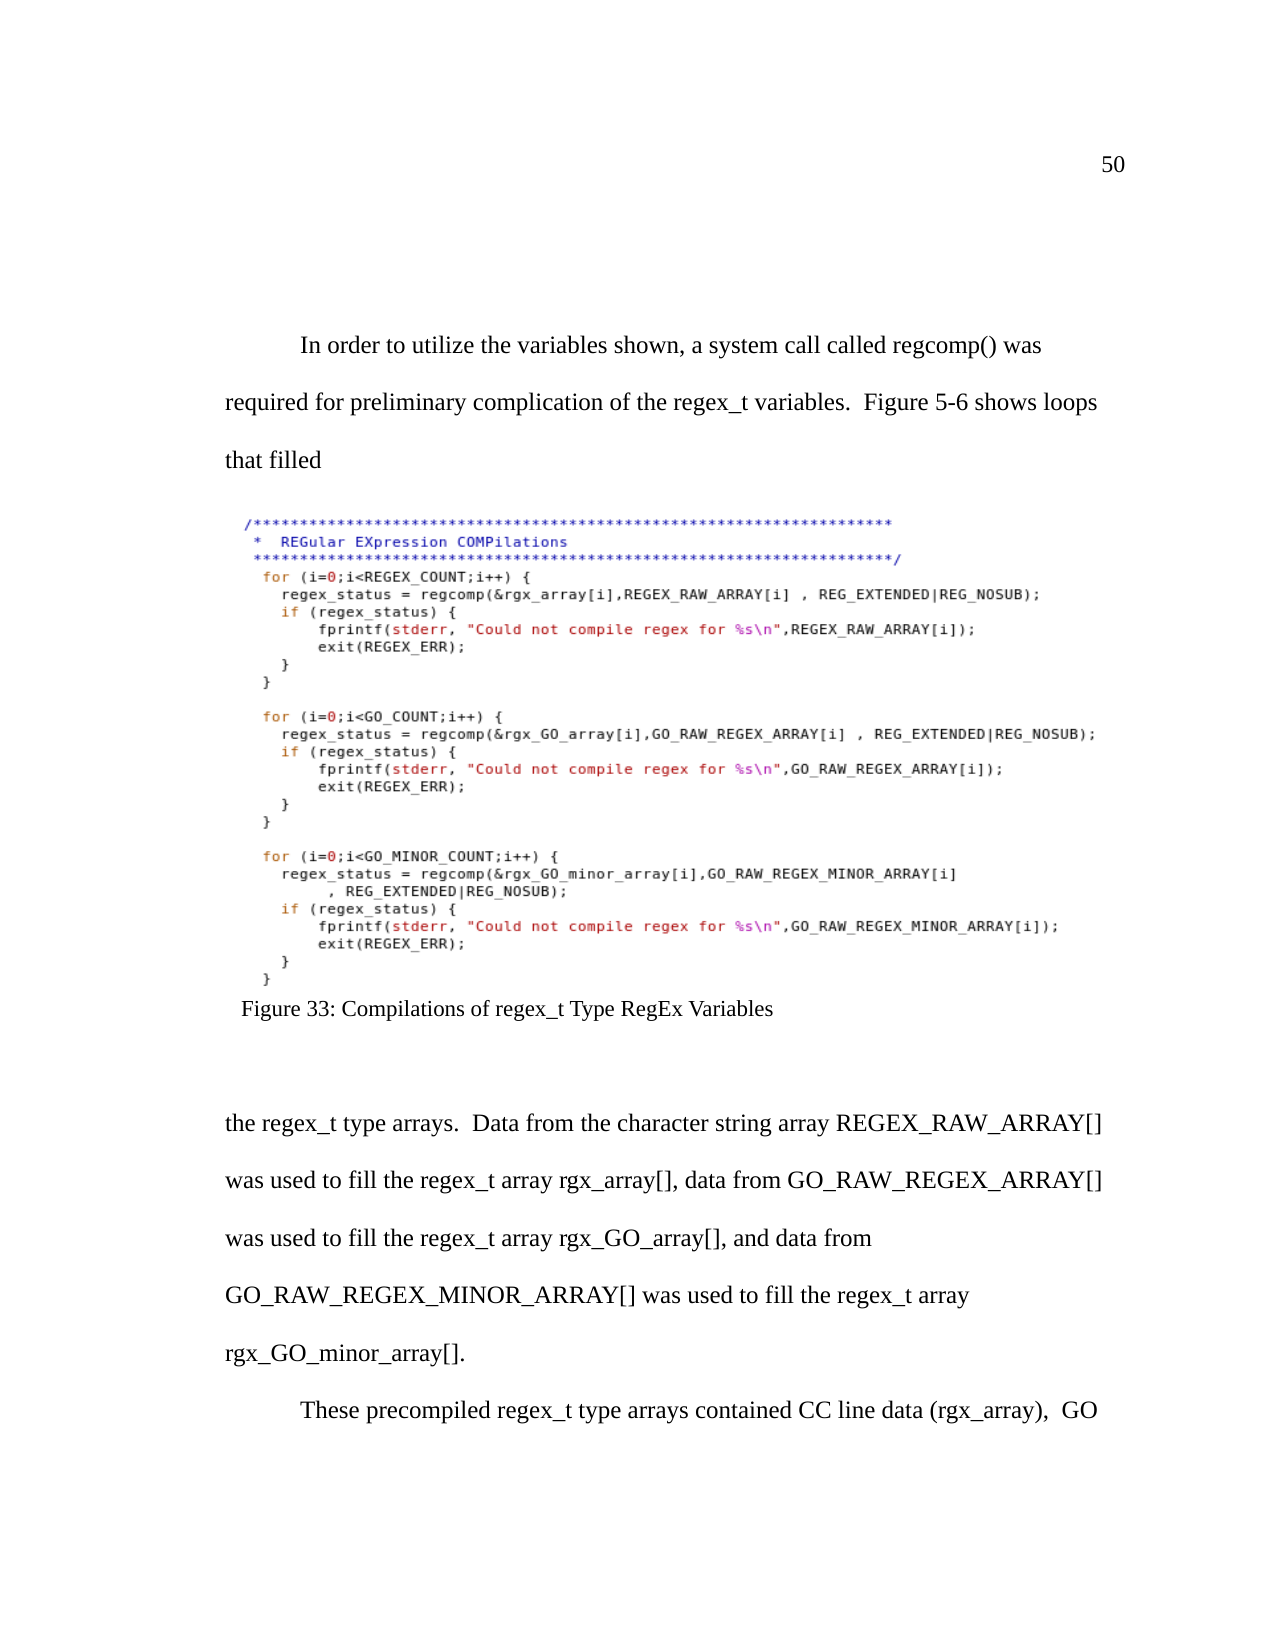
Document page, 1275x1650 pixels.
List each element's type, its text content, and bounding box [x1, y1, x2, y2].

text Figure 33: Compilations of regex_t Type RegEx Variables [241, 996, 1103, 1021]
picture [240, 512, 1103, 996]
text the regex_t type arrays. Data from the character string array REGEX_RAW_ARRAY[] was used to fill the regex_t array rgx_array[], data from GO_RAW_REGEX_ARRAY[] was used to fill the regex_t array rgx_GO_array[], and data from GO_RAW_REGEX_MINOR_ARRAY[] was used to fill the regex_t array rgx_GO_minor_array[]. [225, 1108, 1125, 1367]
text These precompiled regex_t type arrays contained CC line data (rgx_array), GO [225, 1395, 1125, 1424]
text In order to utilize the variables shown, a system call called regcomp() was required for preliminary complication of the regex_t variables. Figure 5-6 shows loops that filled [225, 330, 1125, 474]
